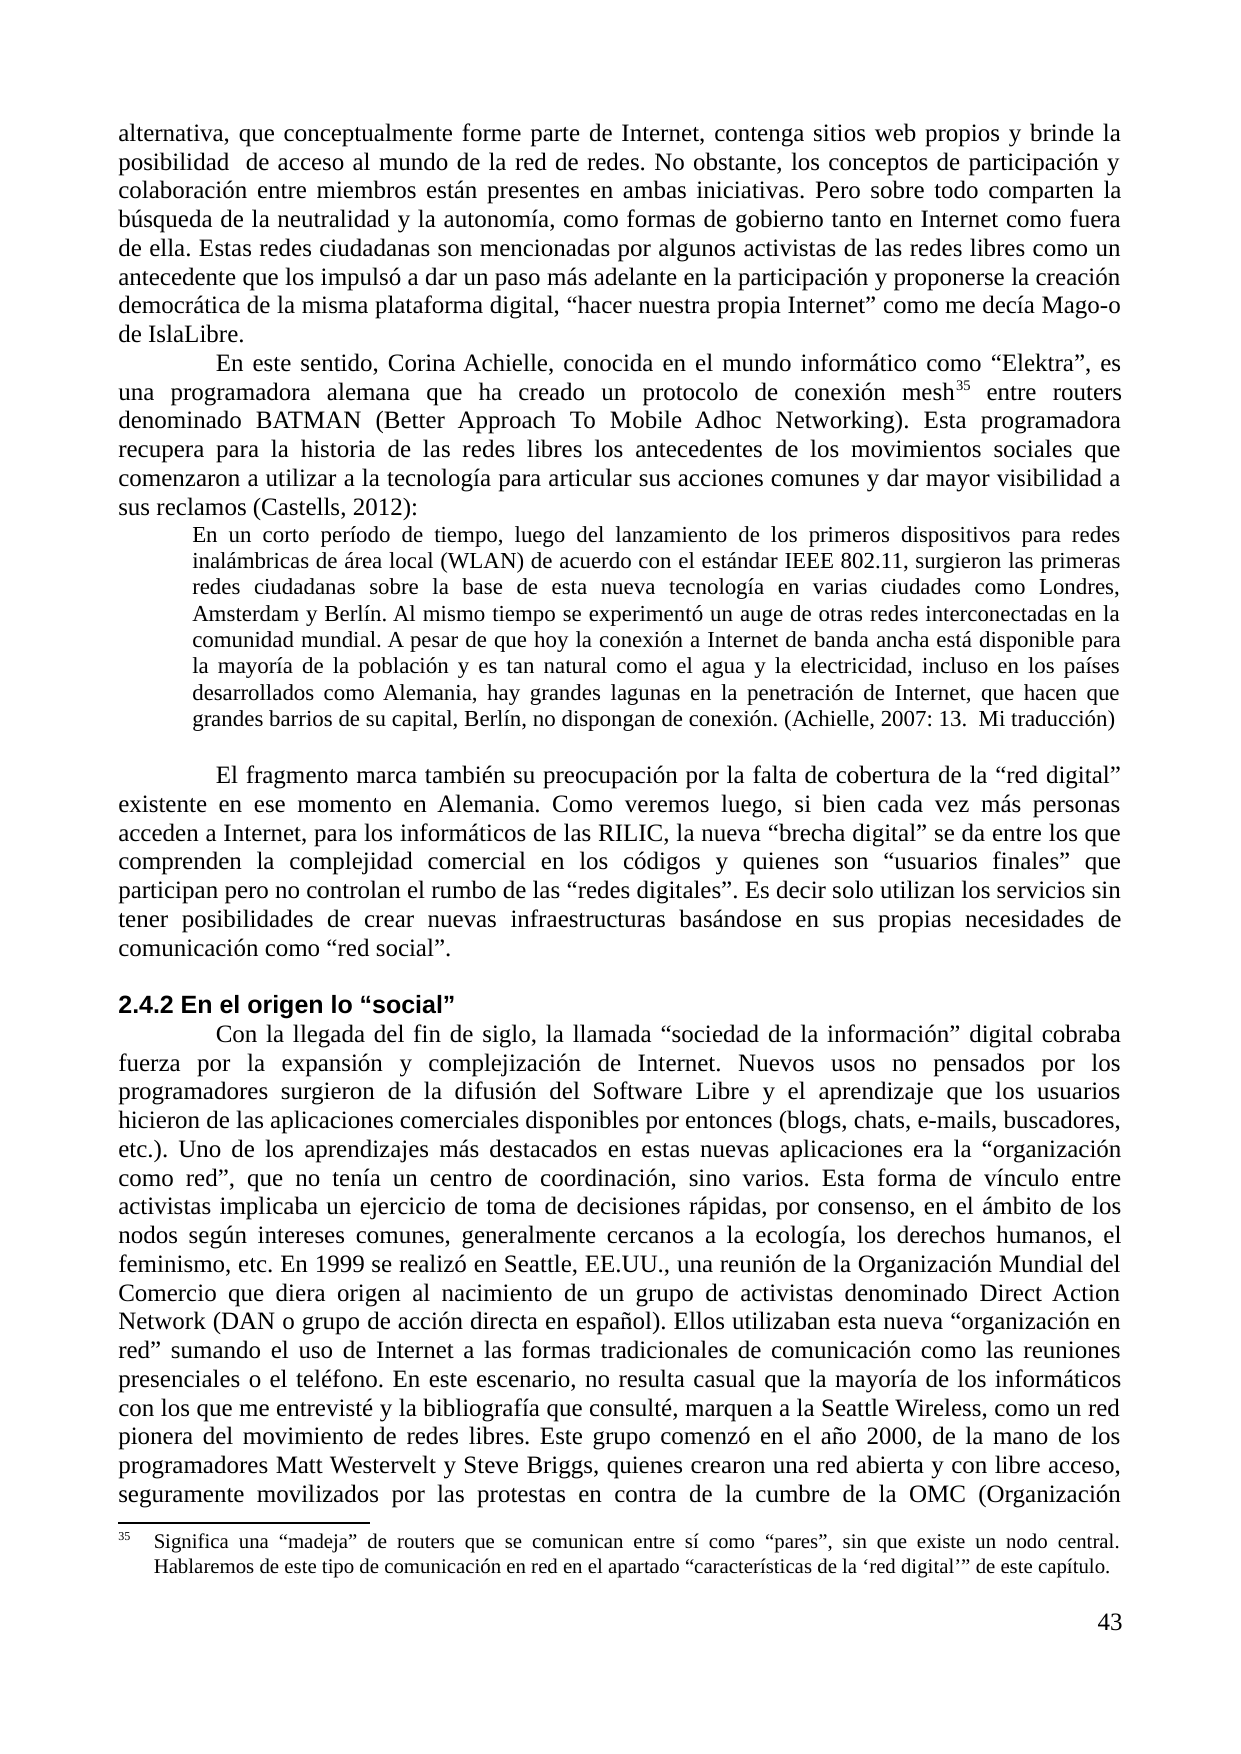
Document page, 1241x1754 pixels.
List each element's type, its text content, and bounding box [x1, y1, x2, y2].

text Con la llegada del fin de siglo, la llamada “sociedad de la información” digital cobraba fuerza por la expansión y complejización de Internet. Nuevos usos no pensados por los programadores surgieron de la difusión del Software Libre y el aprendizaje que los usuarios hicieron de las aplicaciones comerciales disponibles por entonces (blogs, chats, e-mails, buscadores, etc.). Uno de los aprendizajes más destacados en estas nuevas aplicaciones era la “organización como red”, que no tenía un centro de coordinación, sino varios. Esta forma de vínculo entre activistas implicaba un ejercicio de toma de decisiones rápidas, por consenso, en el ámbito de los nodos según intereses comunes, generalmente cercanos a la ecología, los derechos humanos, el feminismo, etc. En 1999 se realizó en Seattle, EE.UU., una reunión de la Organización Mundial del Comercio que diera origen al nacimiento de un grupo de activistas denominado Direct Action Network (DAN o grupo de acción directa en español). Ellos utilizaban esta nueva “organización en red” sumando el uso de Internet a las formas tradicionales de comunicación como las reuniones presenciales o el teléfono. En este escenario, no resulta casual que la mayoría de los informáticos con los que me entrevisté y la bibliografía que consulté, marquen a la Seattle Wireless, como un red pionera del movimiento de redes libres. Este grupo comenzó en el año 2000, de la mano de los programadores Matt Westervelt y Steve Briggs, quienes crearon una red abierta y con libre acceso, seguramente movilizados por las protestas en contra de la cumbre de la OMC (Organización [118, 1019, 1122, 1508]
text En este sentido, Corina Achielle, conocida en el mundo informático como “Elektra”, es una programadora alemana que ha creado un protocolo de conexión mesh entre routers denominado BATMAN (Better Approach To Mobile Adhoc Networking). Esta programadora recupera para la historia de las redes libres los antecedentes de los movimientos sociales que comenzaron a utilizar a la tecnología para articular sus acciones comunes y dar mayor visibilidad a sus reclamos (Castells, 2012): [118, 348, 1122, 521]
text Significa una “madeja” de routers que se comunican entre sí como “pares”, sin que existe un nodo central. Hablaremos de este tipo de comunicación en red en el apartado “características de la ‘red digital’” de este capítulo. [118, 1529, 1122, 1578]
text alternativa, que conceptualmente forme parte de Internet, contenga sitios web propios y brinde la posibilidad de acceso al mundo de la red de redes. No obstante, los conceptos de participación y colaboración entre miembros están presentes en ambas iniciativas. Pero sobre todo comparten la búsqueda de la neutralidad y la autonomía, como formas de gobierno tanto en Internet como fuera de ella. Estas redes ciudadanas son mencionadas por algunos activistas de las redes libres como un antecedente que los impulsó a dar un paso más adelante en la participación y proponerse la creación democrática de la misma plataforma digital, “hacer nuestra propia Internet” como me decía Mago-o de IslaLibre. [118, 118, 1122, 348]
subtitle 2.4.2 En el origen lo “social” [118, 990, 1122, 1019]
text En un corto período de tiempo, luego del lanzamiento de los primeros dispositivos para redes inalámbricas de área local (WLAN) de acuerdo con el estándar IEEE 802.11, surgieron las primeras redes ciudadanas sobre la base de esta nueva tecnología en varias ciudades como Londres, Amsterdam y Berlín. Al mismo tiempo se experimentó un auge de otras redes interconectadas en la comunidad mundial. A pesar de que hoy la conexión a Internet de banda ancha está disponible para la mayoría de la población y es tan natural como el agua y la electricidad, incluso en los países desarrollados como Alemania, hay grandes lagunas en la penetración de Internet, que hacen que grandes barrios de su capital, Berlín, no dispongan de conexión. (Achielle, 2007: 13. Mi traducción) [192, 521, 1122, 731]
text El fragmento marca también su preocupación por la falta de cobertura de la “red digital” existente en ese momento en Alemania. Como veremos luego, si bien cada vez más personas acceden a Internet, para los informáticos de las RILIC, la nueva “brecha digital” se da entre los que comprenden la complejidad comercial en los códigos y quienes son “usuarios finales” que participan pero no controlan el rumbo de las “redes digitales”. Es decir solo utilizan los servicios sin tener posibilidades de crear nuevas infraestructuras basándose en sus propias necesidades de comunicación como “red social”. [118, 760, 1122, 961]
